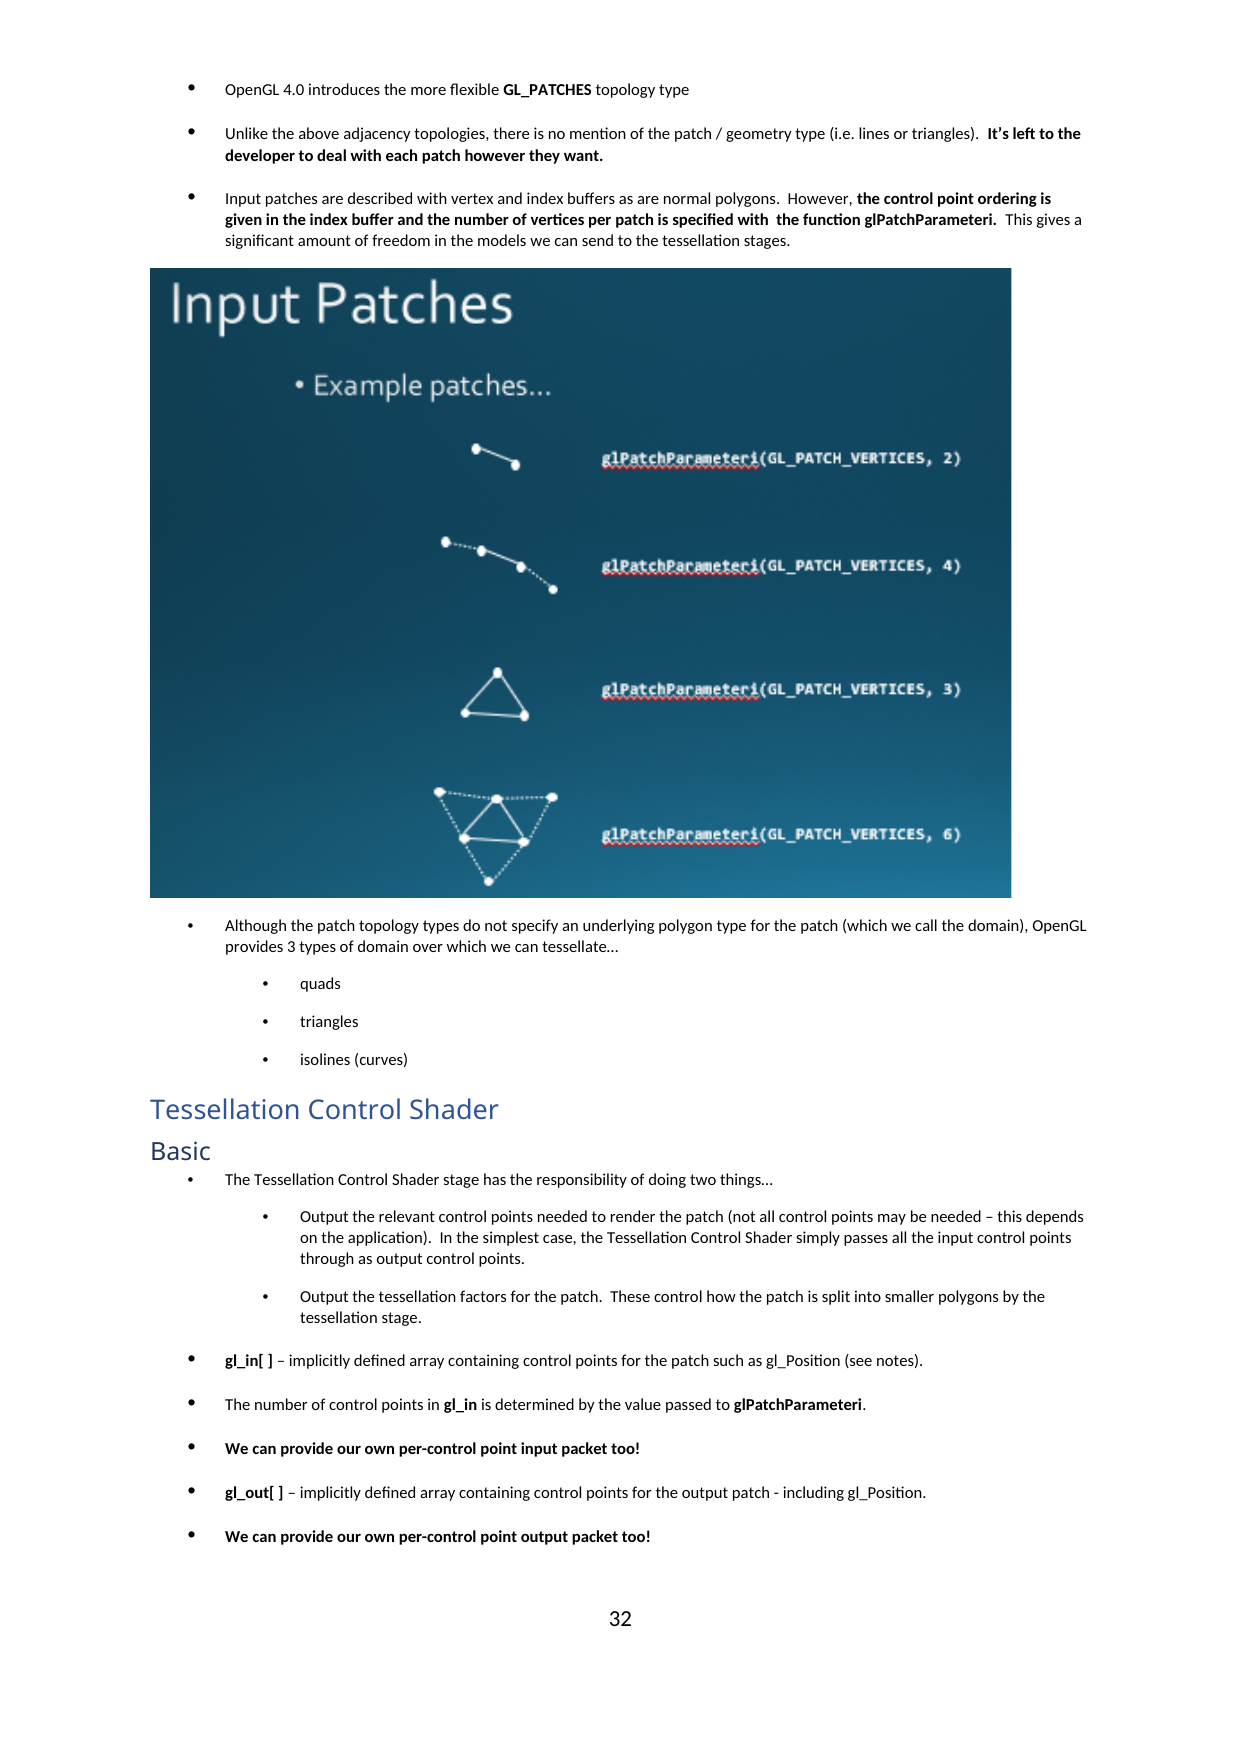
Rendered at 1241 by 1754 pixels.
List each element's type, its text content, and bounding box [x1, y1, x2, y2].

list The Tessellation Control Shader stage has the responsibility of doing two things… [187, 1169, 1090, 1189]
list Although the patch topology types do not specify an underlying polygon type for the patch (which we call the domain), OpenGL provides 3 types of domain over which we can tessellate… [187, 915, 1090, 956]
list Input patches are described with vertex and index buffers as are normal polygons. However, the control point ordering is given in the index buffer and the number of vertices per patch is specified with the function glPatchParameteri. This gives a significant amount of freedom in the models we can send to the tessellation stages. [187, 183, 1090, 251]
list isolines (curves) [262, 1049, 1090, 1069]
list Output the relevant control points needed to render the patch (not all control points may be needed – this depends on the application). In the simplest case, the Tessellation Control Shader simply passes all the input control points through as output control points. [262, 1206, 1090, 1269]
subtitle Basic [150, 1133, 1090, 1167]
list quads [262, 973, 1090, 994]
subtitle Tessellation Control Shader [150, 1091, 1090, 1128]
list Output the tessellation factors for the patch. These control how the patch is split into smaller polygons by the tessellation stage. [262, 1286, 1090, 1328]
list triangles [262, 1011, 1090, 1032]
list gl_in[ ] – implicitly defined array containing control points for the patch such as gl_Position (see notes). [187, 1345, 1090, 1371]
list We can provide our own per-control point input packet too! [187, 1433, 1090, 1459]
list gl_out[ ] – implicitly defined array containing control points for the output patch - including gl_Position. [187, 1477, 1090, 1503]
list The number of control points in gl_in is determined by the value passed to glPatchParameteri. [187, 1389, 1090, 1415]
list Unlike the above adjacency topologies, there is no mention of the patch / geometry type (i.e. lines or triangles). It’s left to the developer to deal with each patch however they want. [187, 118, 1090, 165]
list OpenGL 4.0 introduces the more flexible GL_PATCHES topology type [187, 74, 1090, 100]
list We can provide our own per-control point output packet too! [187, 1521, 1090, 1548]
